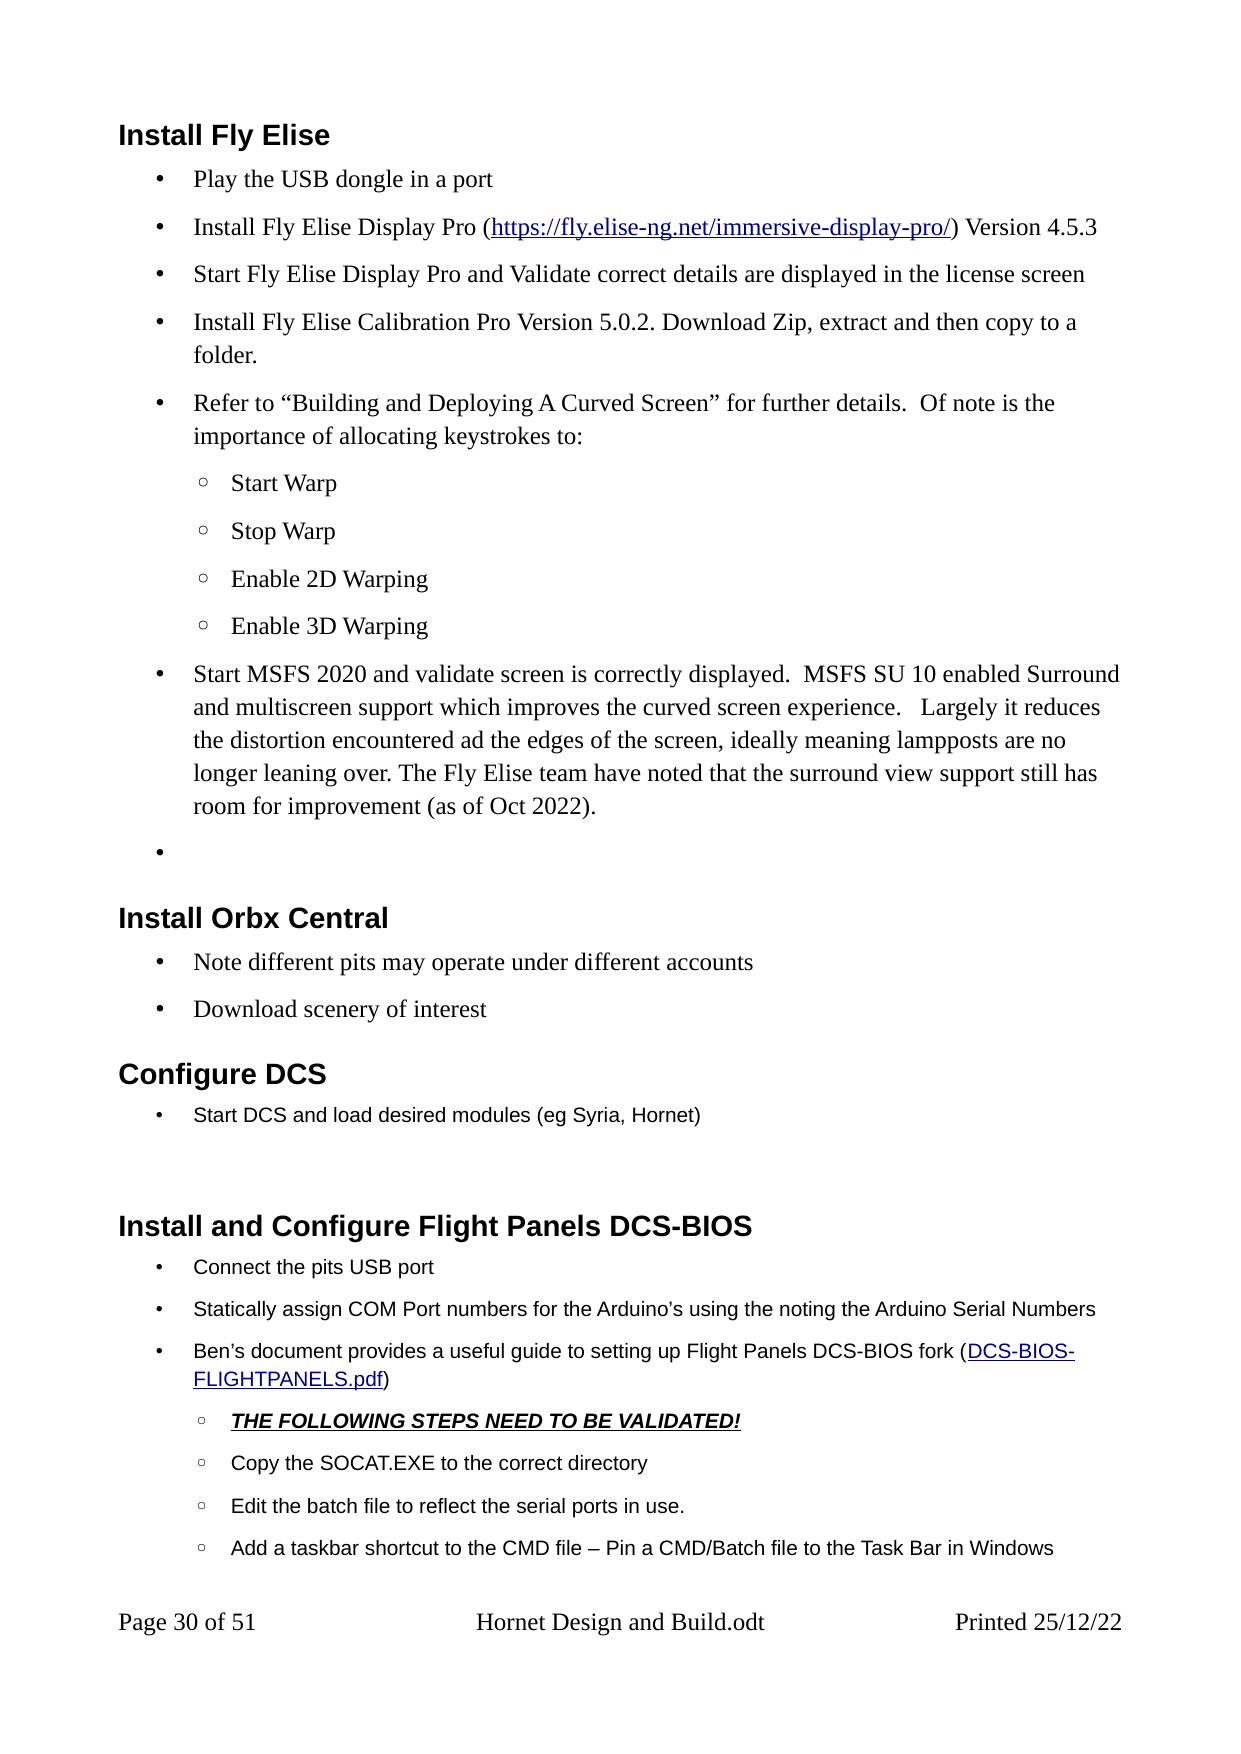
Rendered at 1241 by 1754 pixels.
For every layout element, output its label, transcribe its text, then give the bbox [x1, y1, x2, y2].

list Ben’s document provides a useful guide to setting up Flight Panels DCS-BIOS fork (DCS-BIOS-FLIGHTPANELS.pdf) [156, 1339, 1122, 1391]
list Statically assign COM Port numbers for the Arduino’s using the noting the Arduino Serial Numbers [156, 1297, 1122, 1321]
list Edit the batch file to reflect the serial ports in use. [193, 1493, 1122, 1517]
subtitle Install Fly Elise [118, 118, 1122, 152]
list Connect the pits USB port [156, 1255, 1122, 1279]
list Start Warp [193, 468, 1122, 497]
list Enable 3D Warping [193, 611, 1122, 640]
list Start MSFS 2020 and validate screen is correctly displayed. MSFS SU 10 enabled Surround and multiscreen support which improves the curved screen experience. Largely it reduces the distortion encountered ad the edges of the screen, ideally meaning lampposts are no longer leaning over. The Fly Elise team have noted that the surround view support still has room for improvement (as of Oct 2022). [156, 659, 1122, 820]
list Refer to “Building and Deploying A Curved Screen” for further details. Of note is the importance of allocating keystrokes to: [156, 388, 1122, 449]
list Install Fly Elise Display Pro (https://fly.elise-ng.net/immersive-display-pro/) Version 4.5.3 [156, 212, 1122, 241]
list Stop Warp [193, 516, 1122, 545]
list Install Fly Elise Calibration Pro Version 5.0.2. Download Zip, extract and then copy to a folder. [156, 307, 1122, 369]
list Play the USB dongle in a port [156, 164, 1122, 193]
list Download scenery of interest [156, 994, 1122, 1023]
list Note different pits may operate under different accounts [156, 947, 1122, 976]
list THE FOLLOWING STEPS NEED TO BE VALIDATED! [193, 1409, 1122, 1433]
list Enable 2D Warping [193, 564, 1122, 592]
subtitle Install Orbx Central [118, 901, 1122, 934]
subtitle Configure DCS [118, 1057, 1122, 1091]
list Copy the SOCAT.EXE to the correct directory [193, 1451, 1122, 1475]
list Start Fly Elise Display Pro and Validate correct details are displayed in the license screen [156, 259, 1122, 288]
subtitle Install and Configure Flight Panels DCS-BIOS [118, 1209, 1122, 1242]
list Start DCS and load desired modules (eg Syria, Hornet) [156, 1103, 1122, 1127]
list Add a taskbar shortcut to the CMD file – Pin a CMD/Batch file to the Task Bar in Windows [193, 1536, 1122, 1560]
